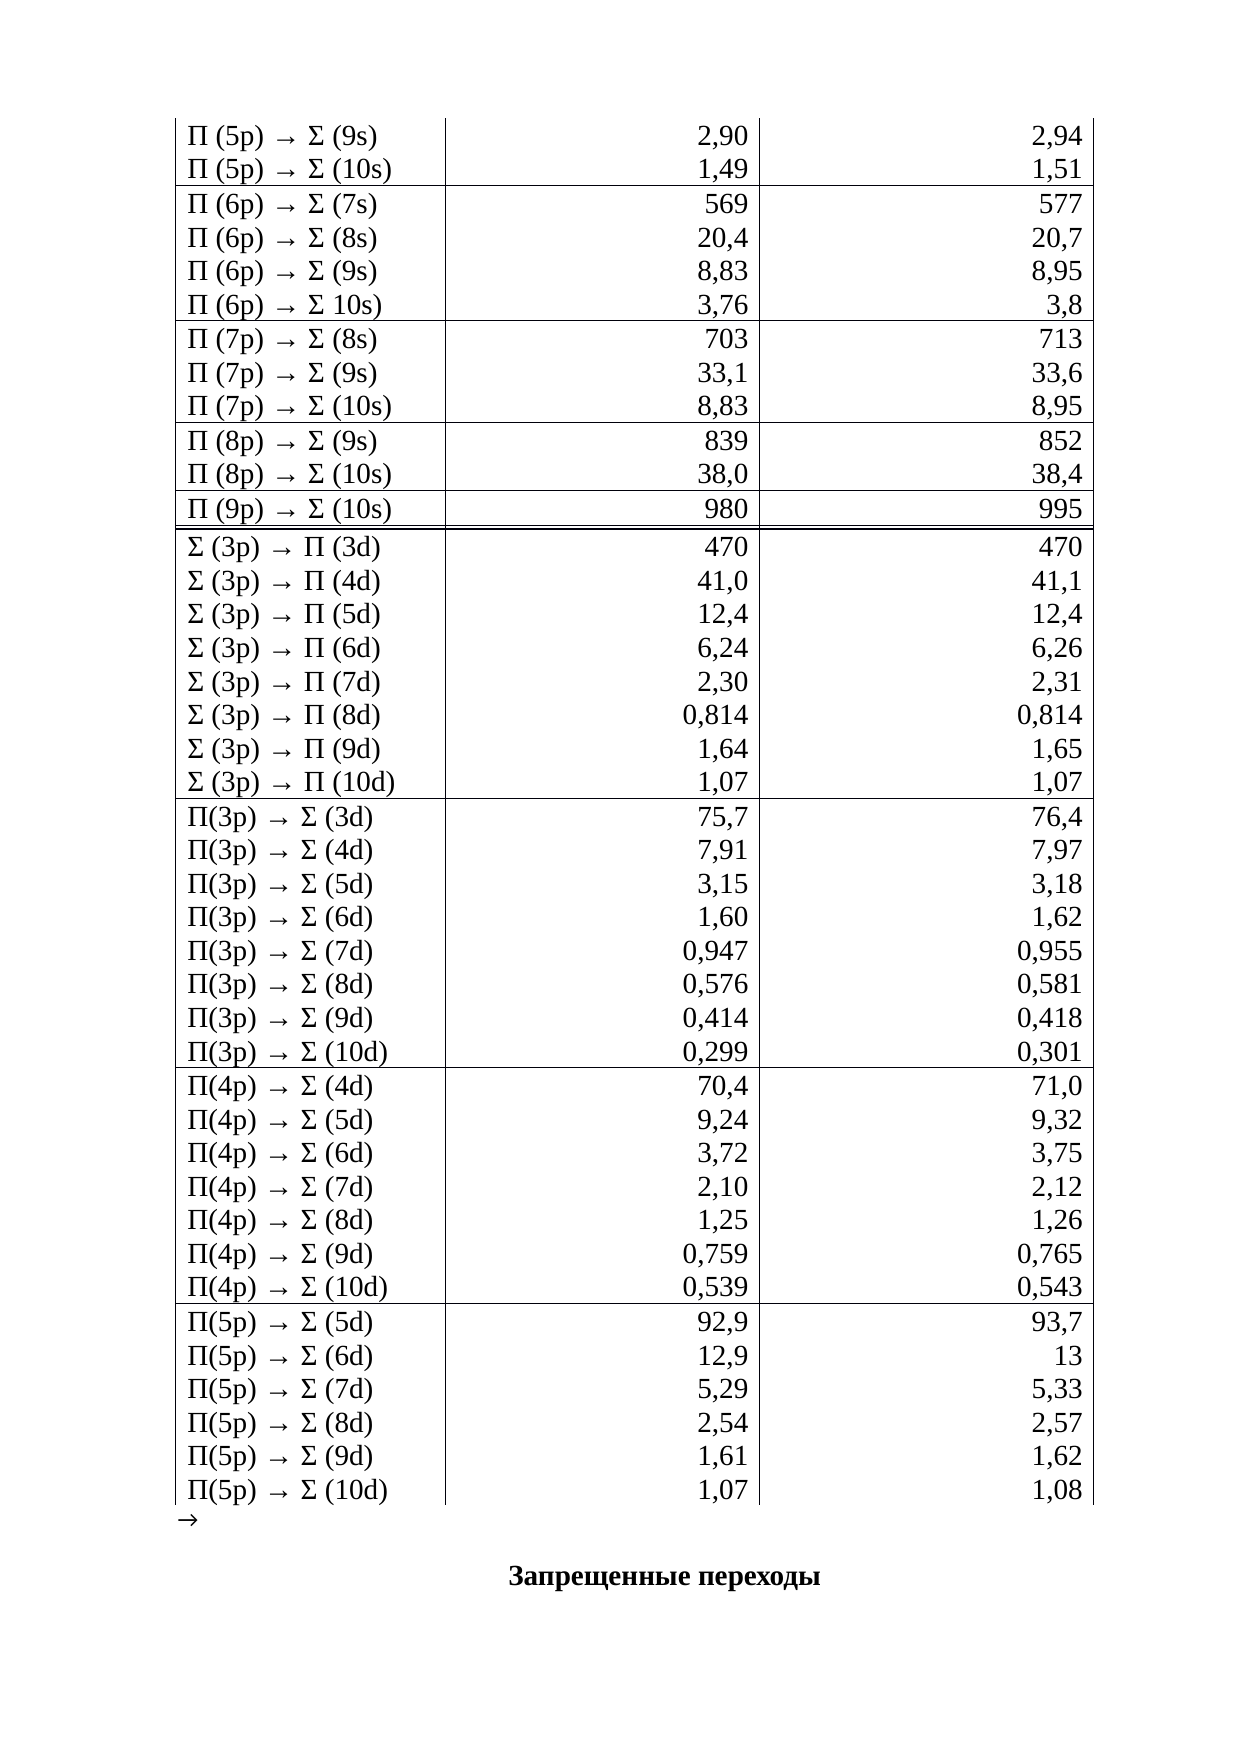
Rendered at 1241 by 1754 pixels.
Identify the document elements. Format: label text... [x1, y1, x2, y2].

table_cell 1,64 [446, 731, 759, 764]
table_cell Σ (3p) → П (10d) [176, 764, 445, 798]
table_cell 703 [446, 321, 759, 355]
table_cell 13 [760, 1338, 1093, 1371]
table_cell П (7p) → Σ (10s) [176, 389, 445, 422]
table_cell П (6p) → Σ (7s) [176, 186, 445, 220]
table_cell 1,62 [760, 1438, 1093, 1472]
table_cell 1,26 [760, 1203, 1093, 1236]
table_cell 20,7 [760, 220, 1093, 253]
table_cell П(4p) → Σ (4d) [176, 1068, 445, 1102]
table_cell 33,6 [760, 355, 1093, 388]
table_cell 1,60 [446, 900, 759, 933]
table_cell П (6p) → Σ 10s) [176, 287, 445, 320]
table_cell 1,25 [446, 1203, 759, 1236]
table_cell 93,7 [760, 1304, 1093, 1338]
table_cell Σ (3p) → П (8d) [176, 697, 445, 731]
table_cell П(5p) → Σ (6d) [176, 1338, 445, 1371]
table_cell 70,4 [446, 1068, 759, 1102]
table_cell П (5p) → Σ (10s) [176, 152, 445, 185]
table_cell П (6p) → Σ (8s) [176, 220, 445, 253]
table_cell П(3p) → Σ (8d) [176, 967, 445, 1000]
table_cell 2,57 [760, 1405, 1093, 1438]
table_cell 76,4 [760, 799, 1093, 832]
table_cell 995 [760, 491, 1093, 525]
table_cell 12,4 [446, 597, 759, 630]
table_cell Σ (3p) → П (6d) [176, 630, 445, 664]
table_cell П(3p) → Σ (6d) [176, 900, 445, 933]
table_cell 0,418 [760, 1000, 1093, 1034]
table_cell Σ (3p) → П (7d) [176, 664, 445, 697]
table_cell 92,9 [446, 1304, 759, 1338]
table_cell 1,07 [760, 764, 1093, 798]
table_cell П (8p) → Σ (10s) [176, 457, 445, 490]
table_cell П (7p) → Σ (8s) [176, 321, 445, 355]
table_cell П (8p) → Σ (9s) [176, 423, 445, 457]
table_cell 577 [760, 186, 1093, 220]
table_cell 0,759 [446, 1236, 759, 1269]
table_cell П(3p) → Σ (4d) [176, 833, 445, 866]
table_cell 0,581 [760, 967, 1093, 1000]
table_cell 2,30 [446, 664, 759, 697]
table_cell 0,814 [446, 697, 759, 731]
table_cell 9,24 [446, 1102, 759, 1135]
table_cell П(5p) → Σ (5d) [176, 1304, 445, 1338]
table_cell 5,29 [446, 1371, 759, 1405]
table_cell П (7p) → Σ (9s) [176, 355, 445, 388]
table_cell П (9p) → Σ (10s) [176, 491, 445, 525]
table_cell 20,4 [446, 220, 759, 253]
table_cell 470 [760, 530, 1093, 563]
table_cell 2,12 [760, 1169, 1093, 1202]
table_cell П(3p) → Σ (7d) [176, 933, 445, 967]
table_cell 0,765 [760, 1236, 1093, 1269]
table_cell 3,75 [760, 1135, 1093, 1169]
table_cell 0,301 [760, 1034, 1093, 1067]
table_cell П(4p) → Σ (7d) [176, 1169, 445, 1202]
table_cell 0,543 [760, 1270, 1093, 1303]
table_cell 7,91 [446, 833, 759, 866]
table_cell 41,0 [446, 563, 759, 597]
table_cell П(5p) → Σ (9d) [176, 1438, 445, 1472]
table_cell П(3p) → Σ (9d) [176, 1000, 445, 1034]
table_cell 0,814 [760, 697, 1093, 731]
table_cell 7,97 [760, 833, 1093, 866]
table_cell 1,65 [760, 731, 1093, 764]
table_cell П(4p) → Σ (6d) [176, 1135, 445, 1169]
table_cell 980 [446, 491, 759, 525]
table_cell 12,9 [446, 1338, 759, 1371]
table_cell 6,26 [760, 630, 1093, 664]
table_cell П(5p) → Σ (10d) [176, 1472, 445, 1505]
table_cell 713 [760, 321, 1093, 355]
text → [177, 1505, 1152, 1533]
table_cell П(5p) → Σ (7d) [176, 1371, 445, 1405]
table_cell 71,0 [760, 1068, 1093, 1102]
table_cell 3,8 [760, 287, 1093, 320]
table_cell 6,24 [446, 630, 759, 664]
table_cell П(3p) → Σ (5d) [176, 866, 445, 899]
table_cell 41,1 [760, 563, 1093, 597]
table_cell Σ (3p) → П (4d) [176, 563, 445, 597]
table_cell 0,576 [446, 967, 759, 1000]
table_cell 1,49 [446, 152, 759, 185]
table_cell Σ (3p) → П (5d) [176, 597, 445, 630]
table_cell П(5p) → Σ (8d) [176, 1405, 445, 1438]
table_cell Σ (3p) → П (9d) [176, 731, 445, 764]
table_cell 0,414 [446, 1000, 759, 1034]
table_cell 8,95 [760, 389, 1093, 422]
table_cell 2,54 [446, 1405, 759, 1438]
table_cell 38,0 [446, 457, 759, 490]
table_cell Σ (3p) → П (3d) [176, 530, 445, 563]
table_cell П(3p) → Σ (3d) [176, 799, 445, 832]
table_cell П(4p) → Σ (9d) [176, 1236, 445, 1269]
table_cell 2,90 [446, 118, 759, 152]
table_cell 839 [446, 423, 759, 457]
table_cell 8,95 [760, 253, 1093, 287]
table_cell 2,31 [760, 664, 1093, 697]
table_cell 33,1 [446, 355, 759, 388]
table_cell 0,947 [446, 933, 759, 967]
table_cell 38,4 [760, 457, 1093, 490]
table_cell 8,83 [446, 389, 759, 422]
table_cell 3,18 [760, 866, 1093, 899]
table_cell 0,539 [446, 1270, 759, 1303]
table_cell П(4p) → Σ (10d) [176, 1270, 445, 1303]
table_cell 2,94 [760, 118, 1093, 152]
table_cell 12,4 [760, 597, 1093, 630]
table_cell 9,32 [760, 1102, 1093, 1135]
table_cell 1,51 [760, 152, 1093, 185]
table_cell 75,7 [446, 799, 759, 832]
table_cell 852 [760, 423, 1093, 457]
table_cell 1,61 [446, 1438, 759, 1472]
table_cell 1,07 [446, 1472, 759, 1505]
table_cell П(4p) → Σ (5d) [176, 1102, 445, 1135]
table_cell 1,08 [760, 1472, 1093, 1505]
table_cell 8,83 [446, 253, 759, 287]
table_cell П (6p) → Σ (9s) [176, 253, 445, 287]
table_cell 1,07 [446, 764, 759, 798]
table_cell 0,299 [446, 1034, 759, 1067]
table_cell П(4p) → Σ (8d) [176, 1203, 445, 1236]
text Запрещенные переходы [177, 1558, 1152, 1592]
table_cell 2,10 [446, 1169, 759, 1202]
table_cell П (5p) → Σ (9s) [176, 118, 445, 152]
table_cell П(3p) → Σ (10d) [176, 1034, 445, 1067]
table_cell 569 [446, 186, 759, 220]
table_cell 5,33 [760, 1371, 1093, 1405]
table_cell 0,955 [760, 933, 1093, 967]
table_cell 470 [446, 530, 759, 563]
table_cell 1,62 [760, 900, 1093, 933]
table_cell 3,76 [446, 287, 759, 320]
table_cell 3,15 [446, 866, 759, 899]
table_cell 3,72 [446, 1135, 759, 1169]
